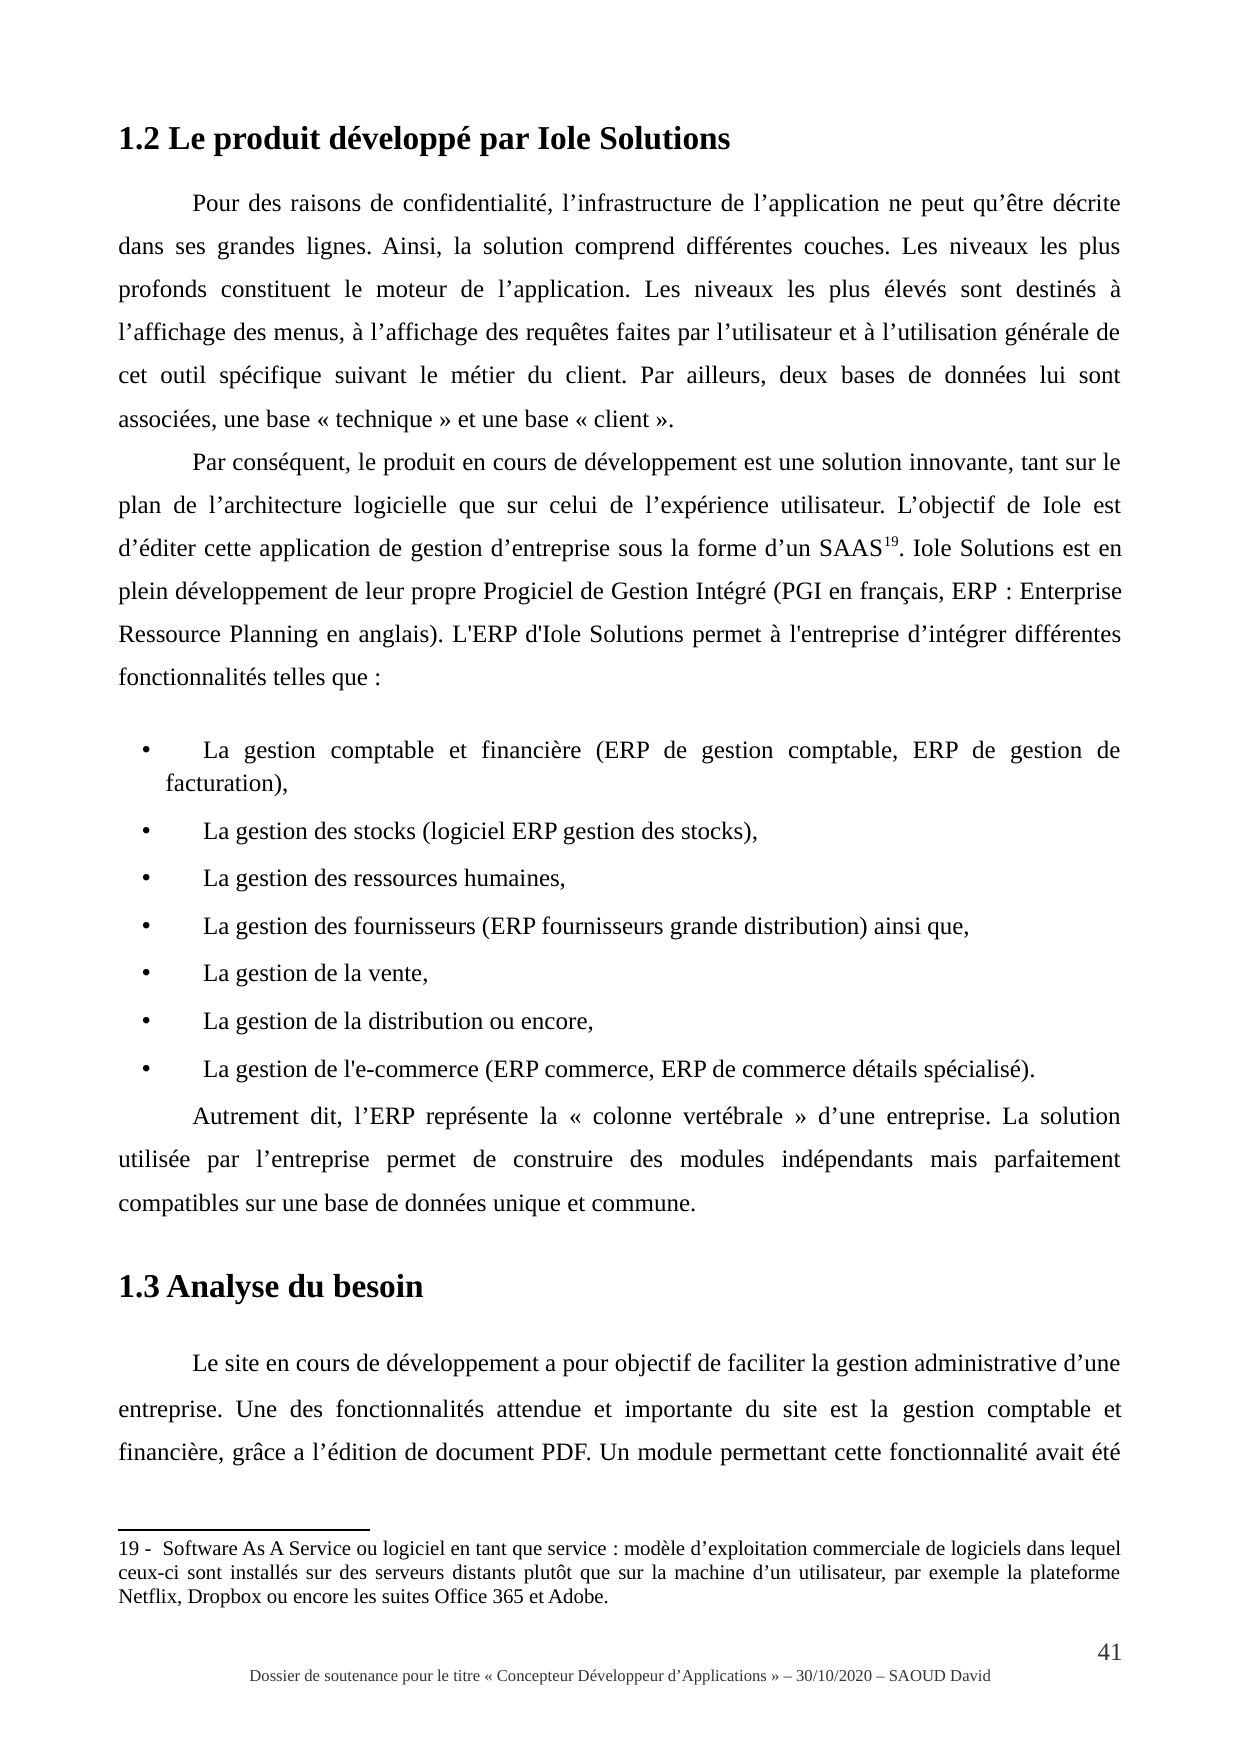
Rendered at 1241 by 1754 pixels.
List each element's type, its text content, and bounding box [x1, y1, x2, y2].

text - Software As A Service ou logiciel en tant que service : modèle d’exploitation commerciale de logiciels dans lequel ceux-ci sont installés sur des serveurs distants plutôt que sur la machine d’un utilisateur, par exemple la plateforme Netflix, Dropbox ou encore les suites Office 365 et Adobe. [118, 1536, 1122, 1608]
subtitle 1.2 Le produit développé par Iole Solutions [118, 118, 1122, 156]
list La gestion de la vente, [142, 958, 1122, 987]
list La gestion des ressources humaines, [142, 863, 1122, 892]
list La gestion comptable et financière (ERP de gestion comptable, ERP de gestion de facturation), [142, 735, 1122, 797]
list La gestion de l'e-commerce (ERP commerce, ERP de commerce détails spécialisé). [142, 1054, 1122, 1082]
list La gestion des stocks (logiciel ERP gestion des stocks), [142, 816, 1122, 844]
list La gestion des fournisseurs (ERP fournisseurs grande distribution) ainsi que, [142, 911, 1122, 940]
text Pour des raisons de confidentialité, l’infrastructure de l’application ne peut qu’être décrite dans ses grandes lignes. Ainsi, la solution comprend différentes couches. Les niveaux les plus profonds constituent le moteur de l’application. Les niveaux les plus élevés sont destinés à l’affichage des menus, à l’affichage des requêtes faites par l’utilisateur et à l’utilisation générale de cet outil spécifique suivant le métier du client. Par ailleurs, deux bases de données lui sont associées, une base « technique » et une base « client ». [118, 188, 1122, 432]
text Par conséquent, le produit en cours de développement est une solution innovante, tant sur le plan de l’architecture logicielle que sur celui de l’expérience utilisateur. L’objectif de Iole est d’éditer cette application de gestion d’entreprise sous la forme d’un SAAS. Iole Solutions est en plein développement de leur propre Progiciel de Gestion Intégré (PGI en français, ERP : Enterprise Ressource Planning en anglais). L'ERP d'Iole Solutions permet à l'entreprise d’intégrer différentes fonctionnalités telles que : [118, 447, 1122, 691]
text Le site en cours de développement a pour objectif de faciliter la gestion administrative d’une entreprise. Une des fonctionnalités attendue et importante du site est la gestion comptable et financière, grâce a l’édition de document PDF. Un module permettant cette fonctionnalité avait été [118, 1336, 1122, 1466]
subtitle 1.3 Analyse du besoin [118, 1266, 1122, 1304]
text Autrement dit, l’ERP représente la « colonne vertébrale » d’une entreprise. La solution utilisée par l’entreprise permet de construire des modules indépendants mais parfaitement compatibles sur une base de données unique et commune. [118, 1101, 1122, 1216]
list La gestion de la distribution ou encore, [142, 1006, 1122, 1035]
